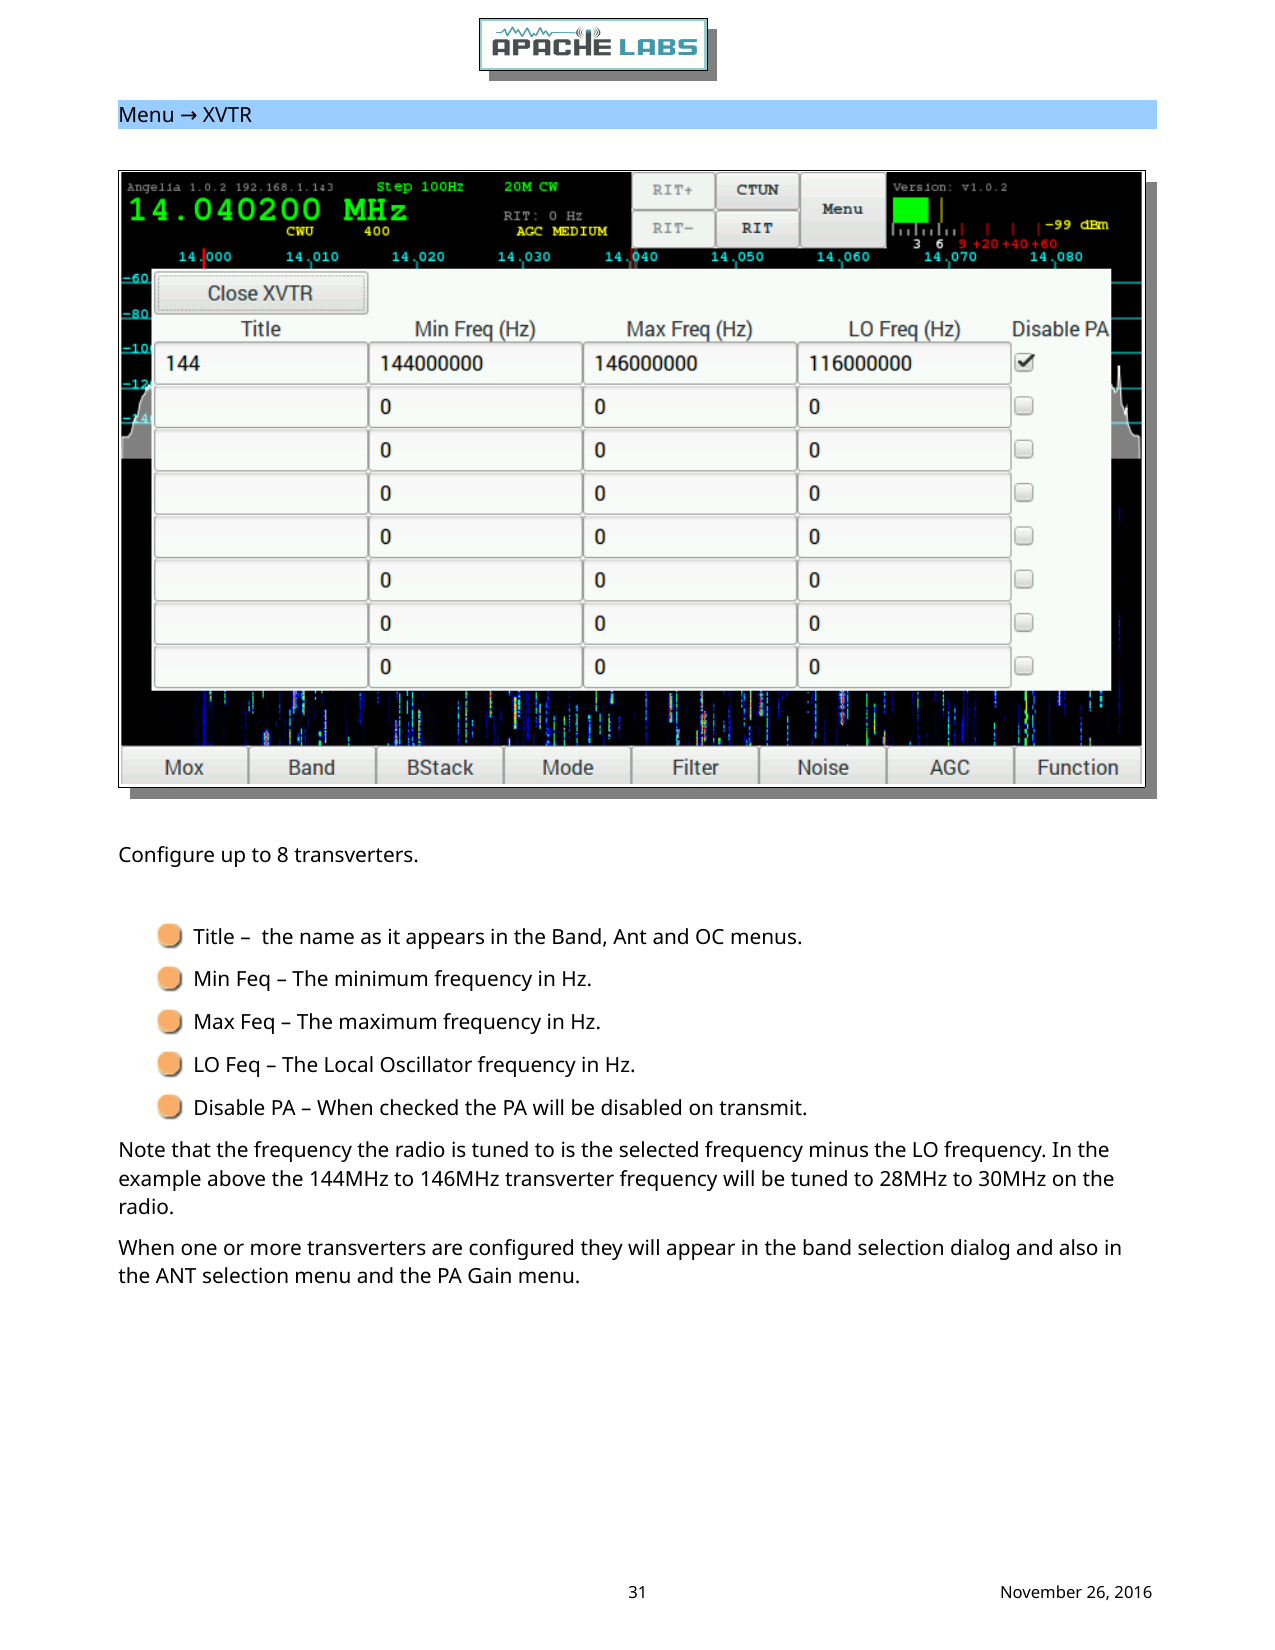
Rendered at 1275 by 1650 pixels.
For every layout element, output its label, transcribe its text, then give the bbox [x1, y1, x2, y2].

text When one or more transverters are configured they will appear in the band selection dialog and also in the ANT selection menu and the PA Gain menu. [118, 1233, 1157, 1290]
picture [121, 172, 1142, 784]
list Disable PA – When checked the PA will be disabled on transmit. [156, 1093, 1157, 1123]
picture [156, 922, 185, 951]
list Title – the name as it appears in the Band, Ant and OC menus. [156, 922, 1157, 952]
picture [482, 21, 704, 68]
list LO Feq – The Local Oscillator frequency in Hz. [185, 1050, 1157, 1080]
picture [156, 1093, 185, 1122]
text Note that the frequency the radio is tuned to is the selected frequency minus the LO frequency. In the example above the 144MHz to 146MHz transverter frequency will be tuned to 28MHz to 30MHz on the radio. [118, 1135, 1157, 1221]
picture [156, 965, 185, 994]
picture [156, 1050, 185, 1080]
list Max Feq – The maximum frequency in Hz. [156, 1007, 1157, 1037]
subtitle Menu → XVTR [118, 100, 1157, 129]
picture [156, 1008, 185, 1037]
text Configure up to 8 transverters. [118, 840, 1157, 868]
list Min Feq – The minimum frequency in Hz. [156, 964, 1157, 995]
